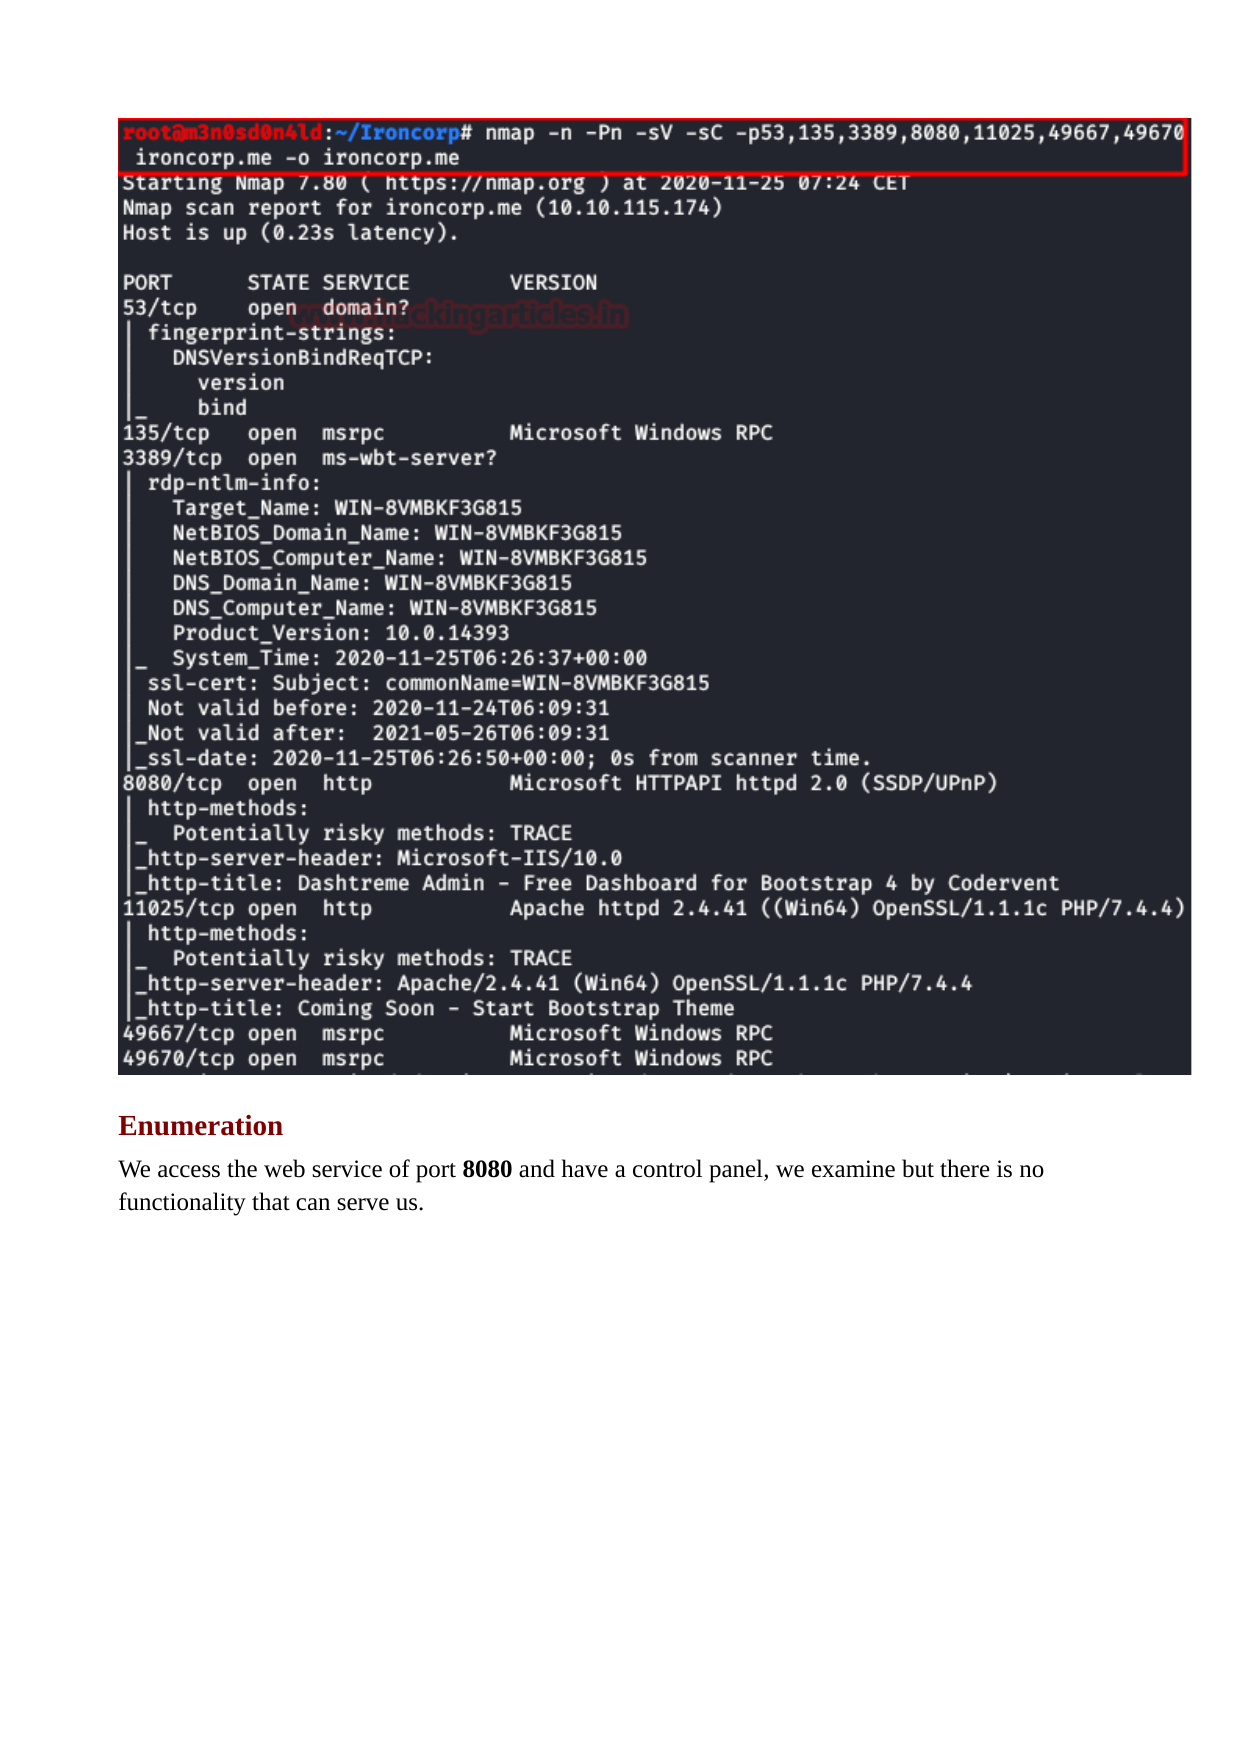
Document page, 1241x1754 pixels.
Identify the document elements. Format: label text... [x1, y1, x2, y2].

subtitle Enumeration [118, 1108, 1122, 1141]
text We access the web service of port 8080 and have a control panel, we examine but there is no functionality that can serve us. [118, 1154, 1122, 1216]
picture [118, 118, 1192, 1075]
